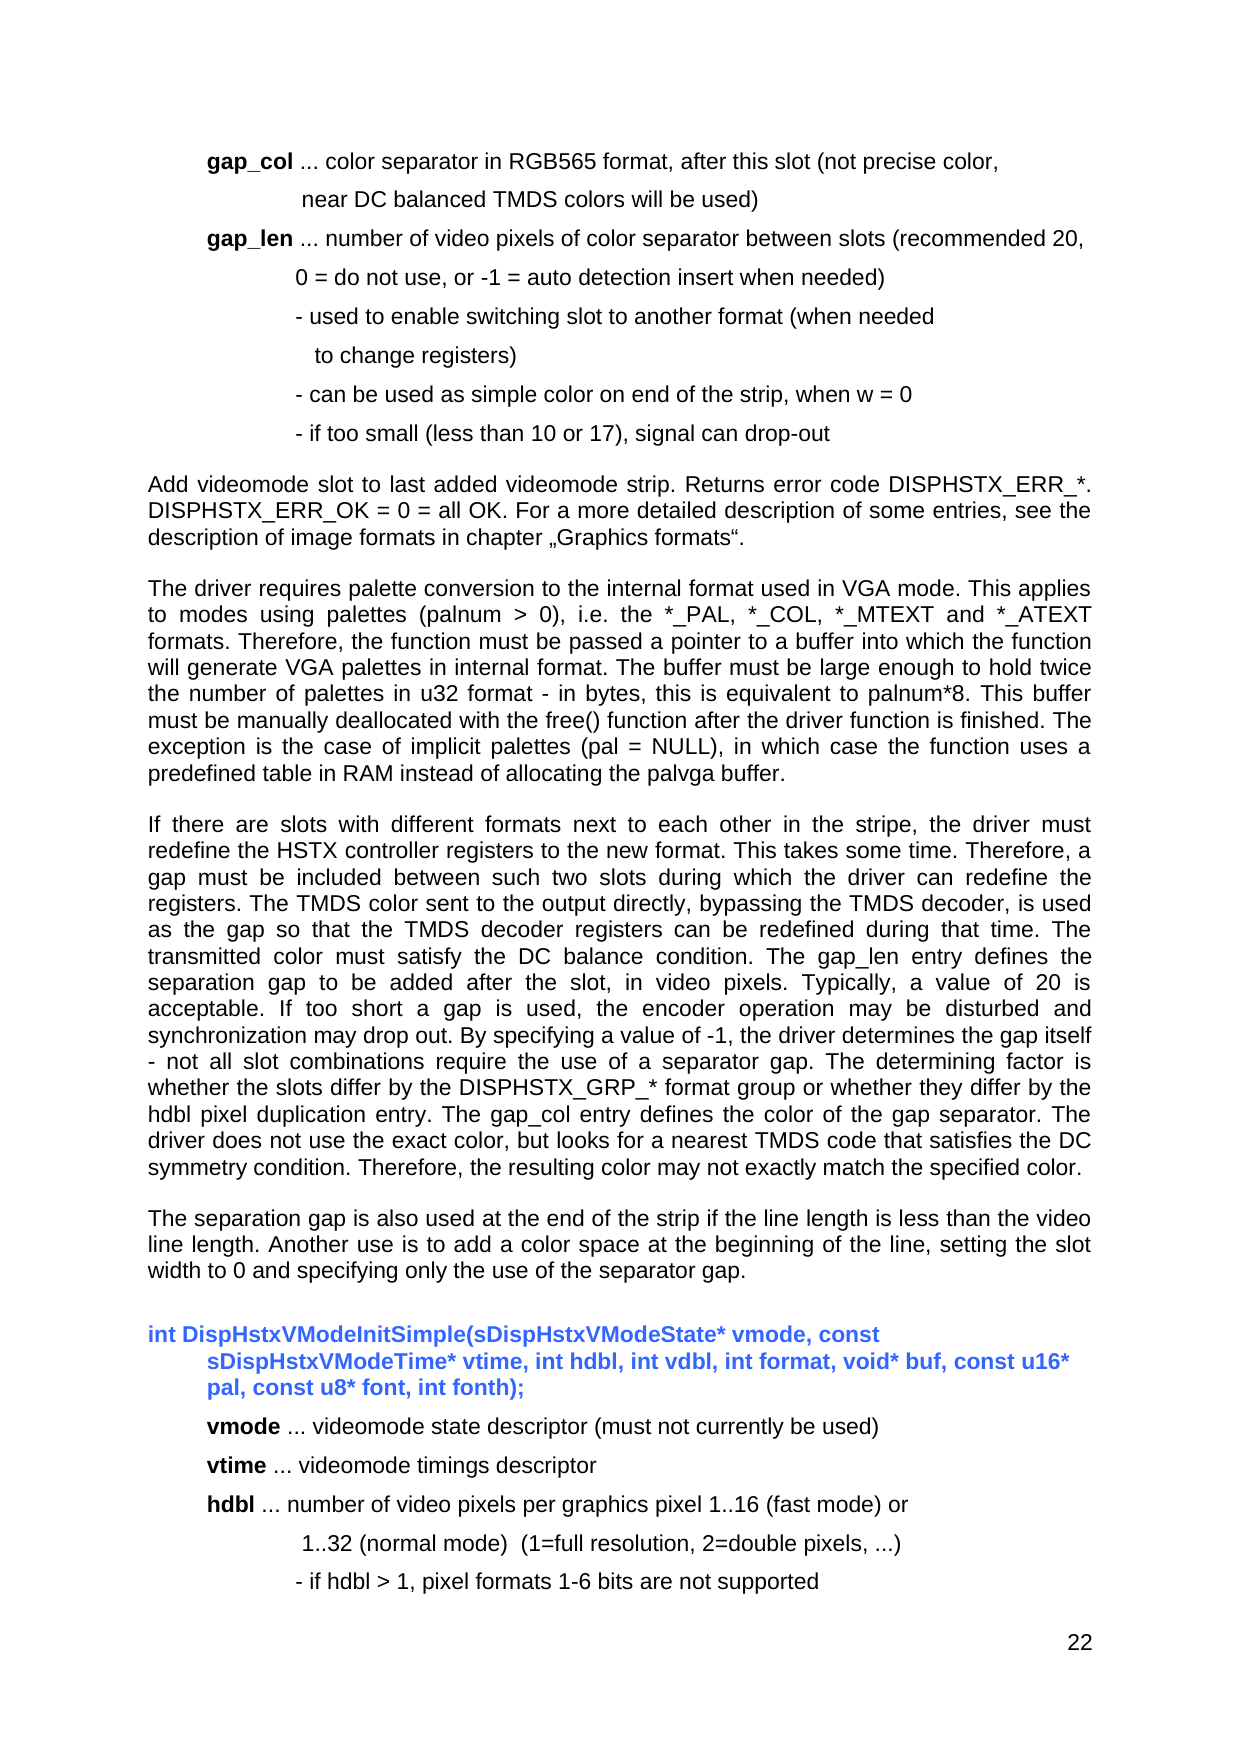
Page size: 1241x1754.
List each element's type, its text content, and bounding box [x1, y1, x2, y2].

text gap_len ... number of video pixels of color separator between slots (recommended 20, [148, 225, 1093, 252]
text vtime ... videomode timings descriptor [148, 1452, 1093, 1478]
text hdbl ... number of video pixels per graphics pixel 1..16 (fast mode) or [148, 1491, 1093, 1517]
text - if hdbl > 1, pixel formats 1-6 bits are not supported [148, 1568, 1093, 1595]
text The driver requires palette conversion to the internal format used in VGA mode. This applies to modes using palettes (palnum > 0), i.e. the *_PAL, *_COL, *_MTEXT and *_ATEXT formats. Therefore, the function must be passed a pointer to a buffer into which the function will generate VGA palettes in internal format. The buffer must be large enough to hold twice the number of palettes in u32 format - in bytes, this is equivalent to palnum*8. This buffer must be manually deallocated with the free() function after the driver function is finished. The exception is the case of implicit palettes (pal = NULL), in which case the function uses a predefined table in RAM instead of allocating the palvga buffer. [148, 575, 1093, 786]
text 1..32 (normal mode) (1=full resolution, 2=double pixels, ...) [148, 1529, 1093, 1556]
text vmode ... videomode state descriptor (must not currently be used) [148, 1413, 1093, 1439]
text 0 = do not use, or -1 = auto detection insert when needed) [148, 264, 1093, 291]
text - can be used as simple color on end of the strip, when w = 0 [148, 381, 1093, 407]
text int DispHstxVModeInitSimple(sDispHstxVModeState* vmode, const sDispHstxVModeTime* vtime, int hdbl, int vdbl, int format, void* buf, const u16* pal, const u8* font, int fonth); [148, 1321, 1093, 1400]
text If there are slots with different formats next to each other in the stripe, the driver must redefine the HSTX controller registers to the new format. This takes some time. Therefore, a gap must be included between such two slots during which the driver can redefine the registers. The TMDS color sent to the output directly, bypassing the TMDS decoder, is used as the gap so that the TMDS decoder registers can be redefined during that time. The transmitted color must satisfy the DC balance condition. The gap_len entry defines the separation gap to be added after the slot, in video pixels. Typically, a value of 20 is acceptable. If too short a gap is used, the encoder operation may be disturbed and synchronization may drop out. By specifying a value of -1, the driver determines the gap itself - not all slot combinations require the use of a separator gap. The determining factor is whether the slots differ by the DISPHSTX_GRP_* format group or whether they differ by the hdbl pixel duplication entry. The gap_col entry defines the color of the gap separator. The driver does not use the exact color, but looks for a nearest TMDS code that satisfies the DC symmetry condition. Therefore, the resulting color may not exactly match the specified color. [148, 811, 1093, 1180]
text near DC balanced TMDS colors will be used) [148, 186, 1093, 213]
text - if too small (less than 10 or 17), signal can drop-out [148, 419, 1093, 446]
text - used to enable switching slot to another format (when needed [148, 303, 1093, 329]
text Add videomode slot to last added videomode strip. Returns error code DISPHSTX_ERR_*. DISPHSTX_ERR_OK = 0 = all OK. For a more detailed description of some entries, see the description of image formats in chapter „Graphics formats“. [148, 471, 1093, 550]
text The separation gap is also used at the end of the strip if the line length is less than the video line length. Another use is to add a color space at the beginning of the line, setting the slot width to 0 and specifying only the use of the separator gap. [148, 1205, 1093, 1284]
text to change registers) [148, 342, 1093, 368]
text gap_col ... color separator in RGB565 format, after this slot (not precise color, [148, 148, 1093, 174]
